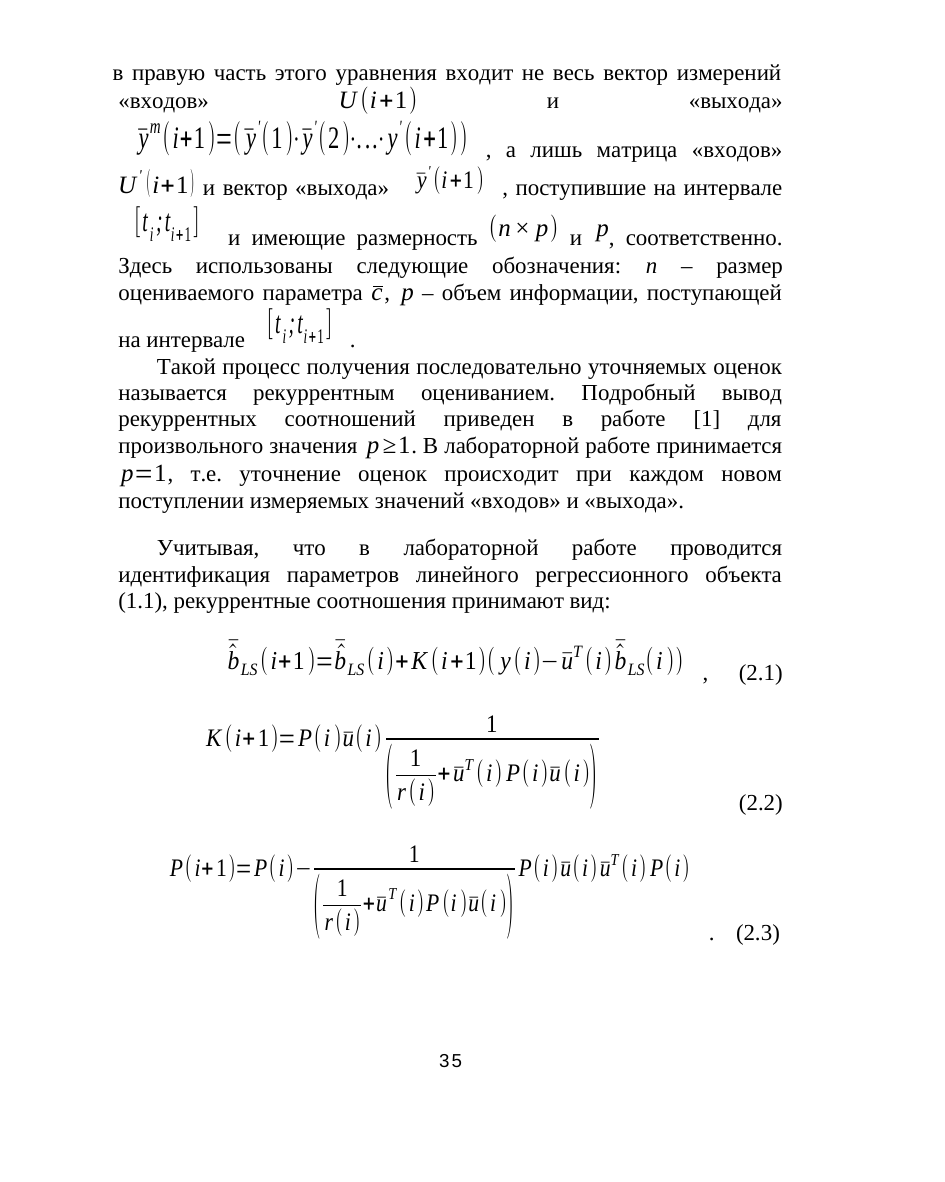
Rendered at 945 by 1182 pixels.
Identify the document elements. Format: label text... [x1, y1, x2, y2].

text , (2.1) [118, 638, 783, 685]
text в правую часть этого уравнения входит не весь вектор измерений «входов» и «выхода» , а лишь матрица «входов» и вектор «выхода» , поступившие на интервале и имеющие размерность и , соответственно. Здесь использованы следующие обозначения: n – размер оцениваемого параметра , – объем информации, поступающей на интервале . [112, 59, 783, 353]
text . (2.3) [118, 840, 780, 945]
text Такой процесс получения последовательно уточняемых оценок называется рекуррентным оцениванием. Подробный вывод рекуррентных соотношений приведен в работе [1] для произвольного значения . В лабораторной работе принимается , т.е. уточнение оценок происходит при каждом новом поступлении измеряемых значений «входов» и «выхода». [118, 353, 783, 513]
text Учитывая, что в лабораторной работе проводится идентификация параметров линейного регрессионного объекта (1.1), рекуррентные соотношения принимают вид: [118, 534, 783, 613]
text (2.2) [118, 710, 783, 815]
